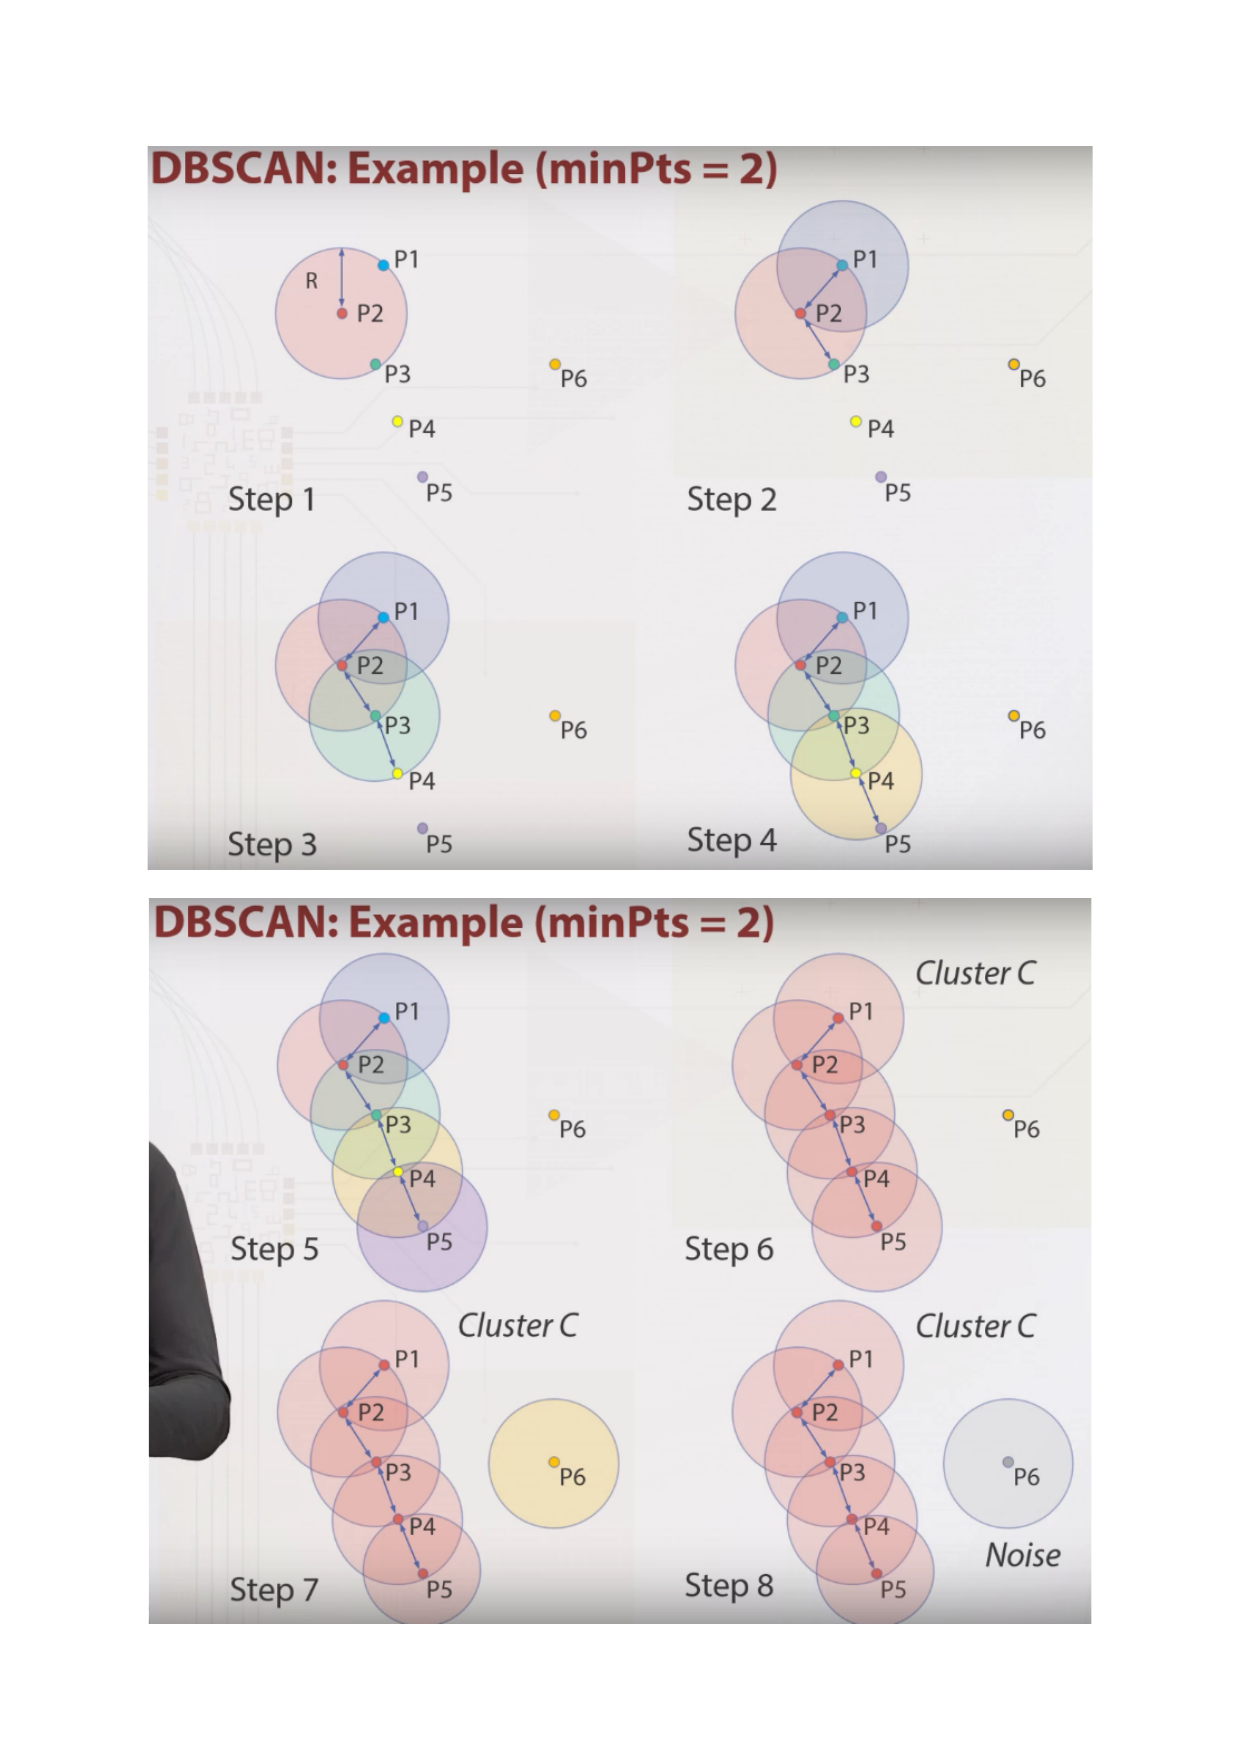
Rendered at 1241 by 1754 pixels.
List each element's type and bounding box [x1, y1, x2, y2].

picture [148, 898, 1092, 1624]
picture [147, 146, 1093, 870]
